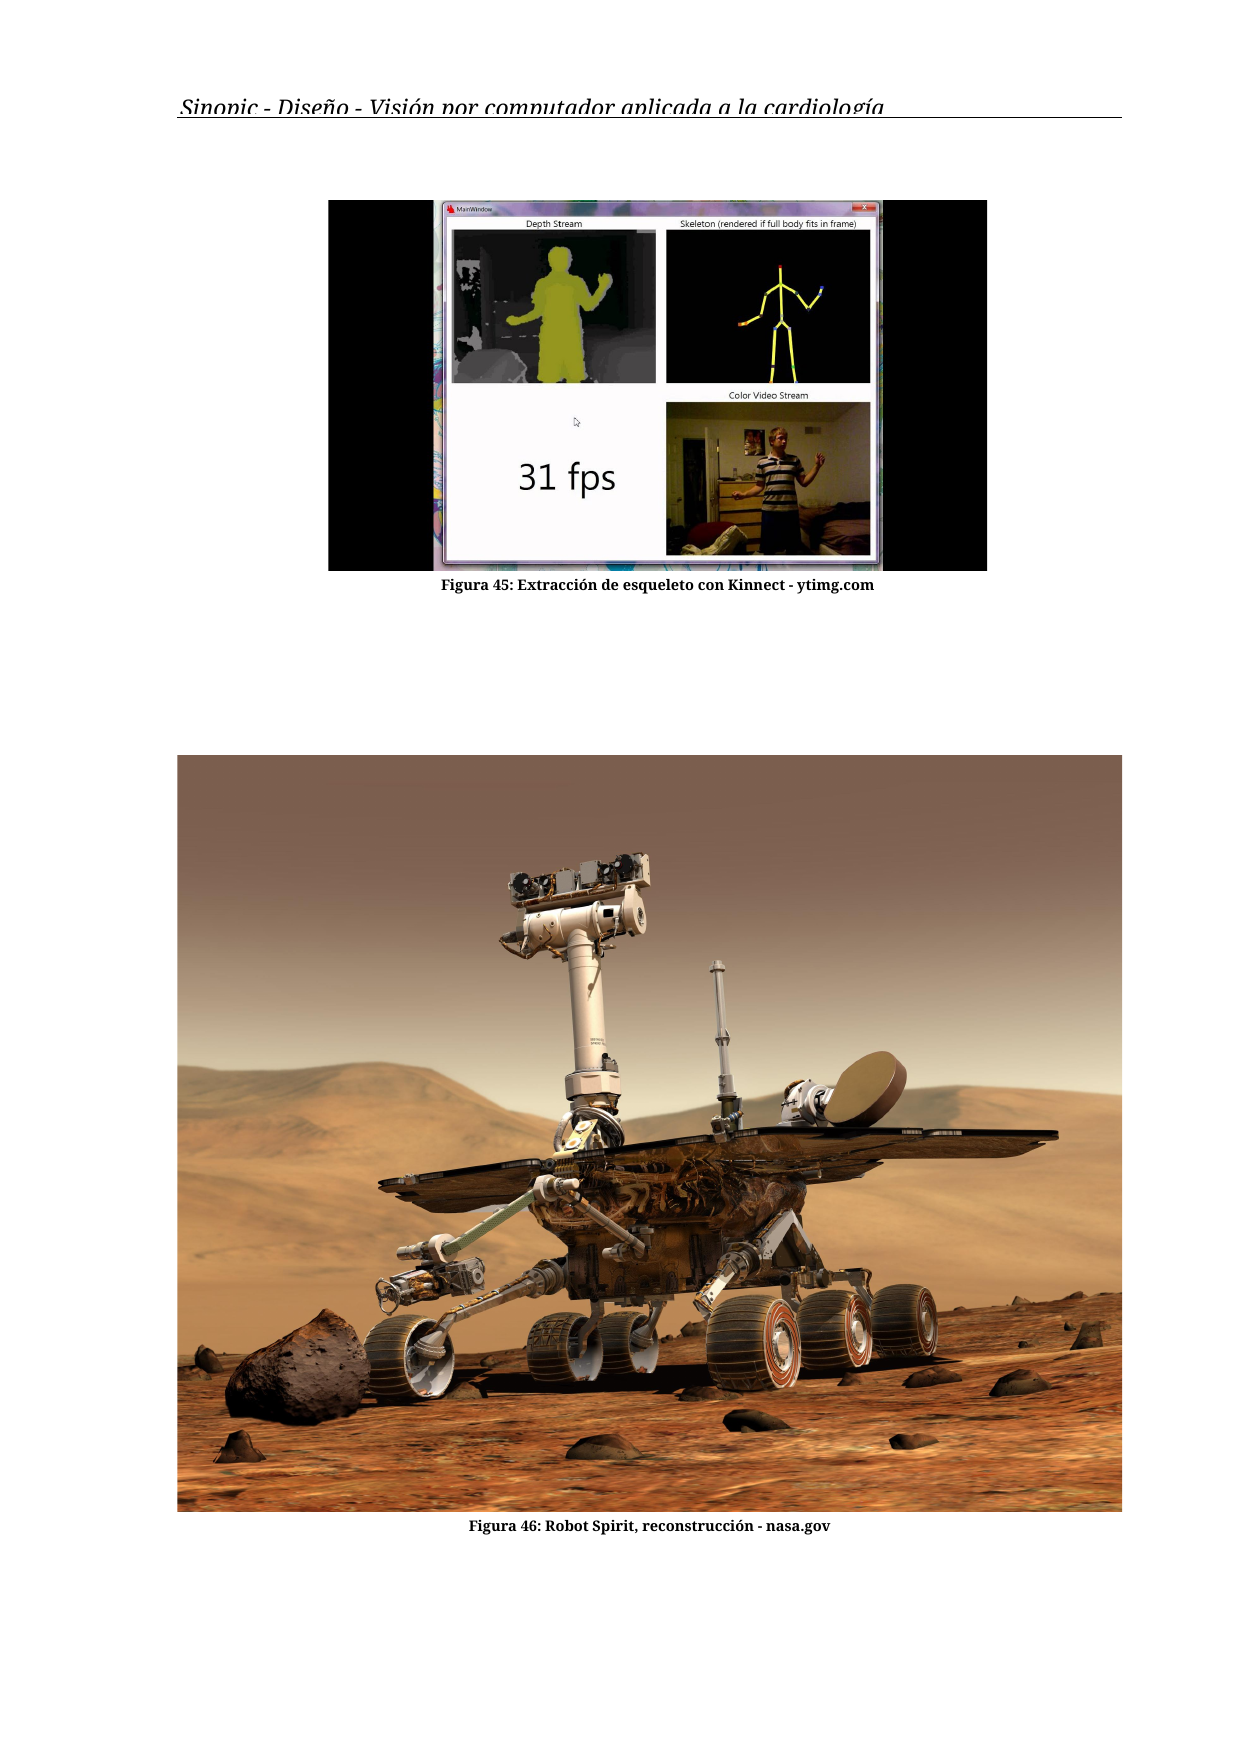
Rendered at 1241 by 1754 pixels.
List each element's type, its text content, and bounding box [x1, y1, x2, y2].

text Figura 45: Extracción de esqueleto con Kinnect - ytimg.com [328, 571, 987, 594]
picture [177, 755, 1123, 1512]
text Figura 46: Robot Spirit, reconstrucción - nasa.gov [177, 1512, 1122, 1536]
picture [328, 200, 988, 571]
